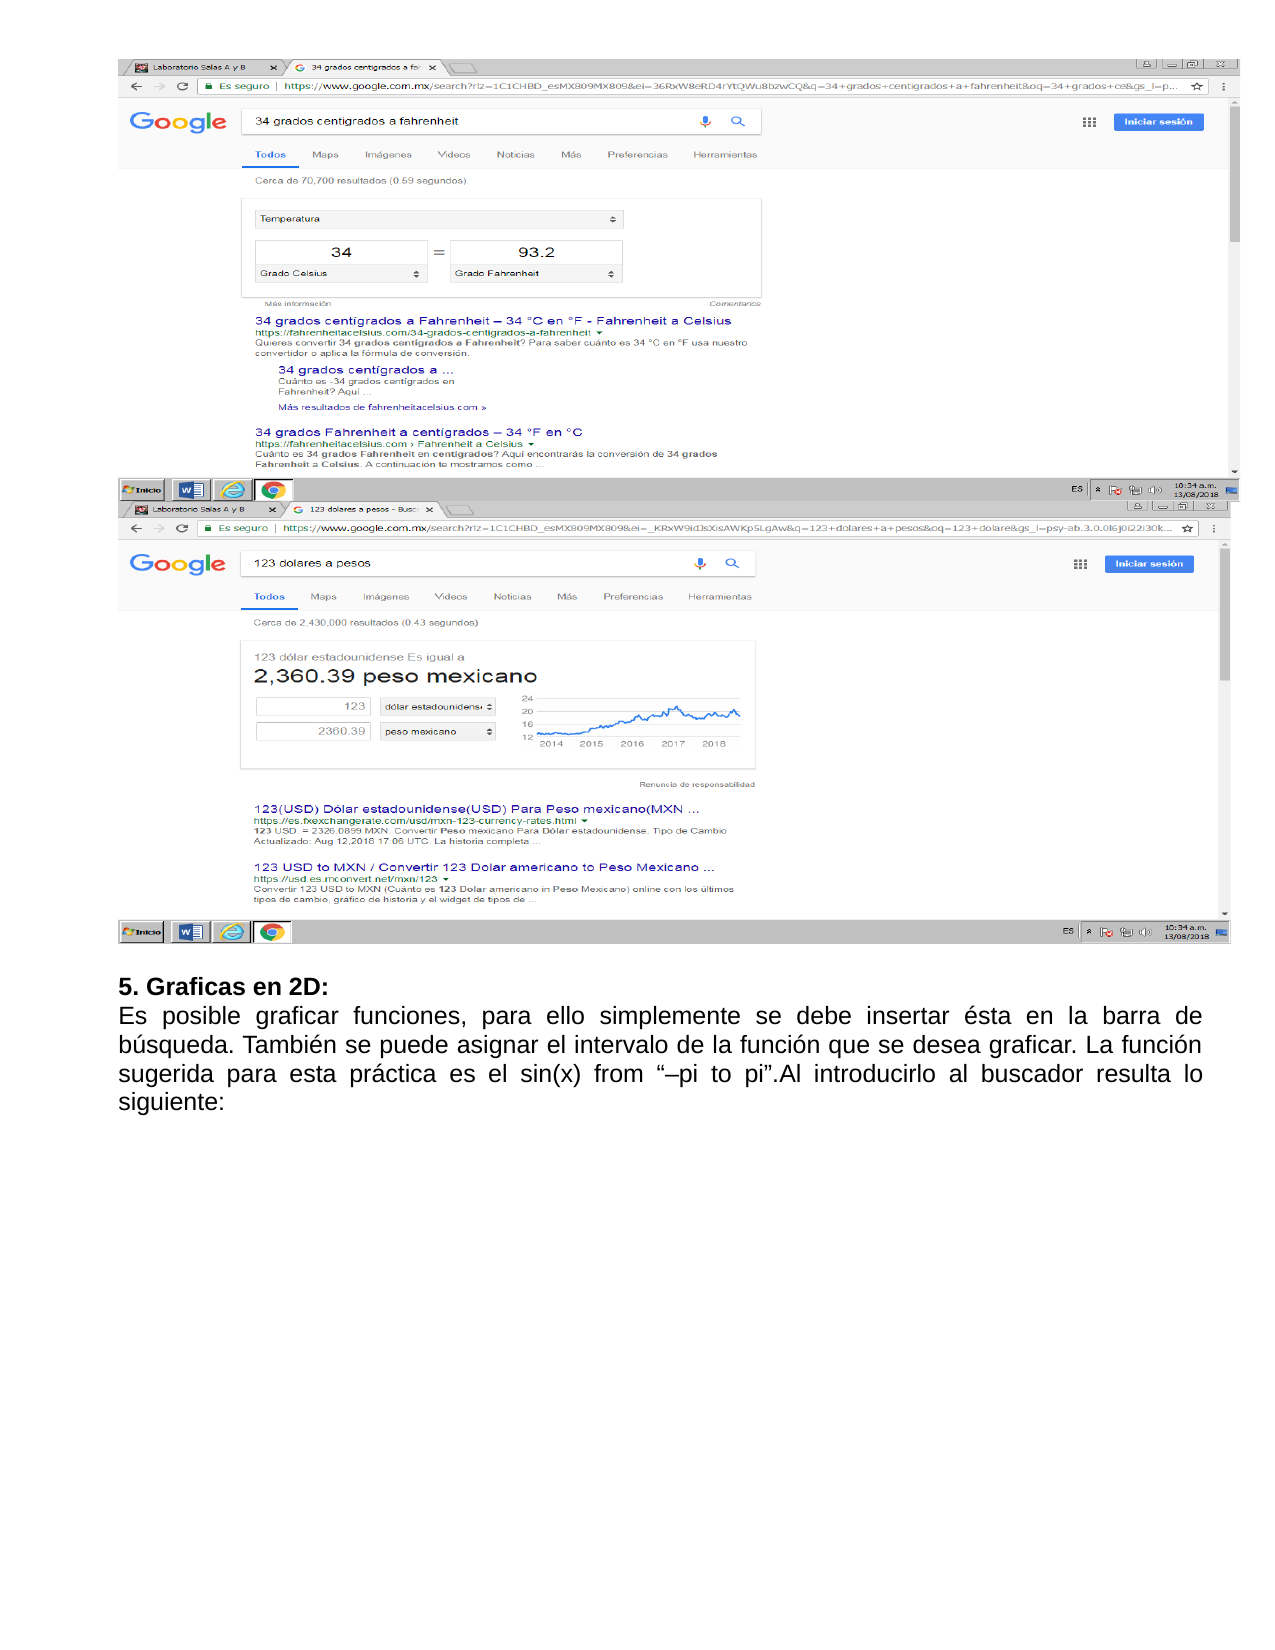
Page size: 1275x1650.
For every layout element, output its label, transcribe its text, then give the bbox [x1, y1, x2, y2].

text 5. Graficas en 2D: [118, 972, 1205, 1001]
text Es posible graficar funciones, para ello simplemente se debe insertar ésta en la barra de búsqueda. También se puede asignar el intervalo de la función que se desea graficar. La función sugerida para esta práctica es el sin(x) from “–pi to pi”.Al introducirlo al buscador resulta lo siguiente: [118, 1001, 1205, 1116]
